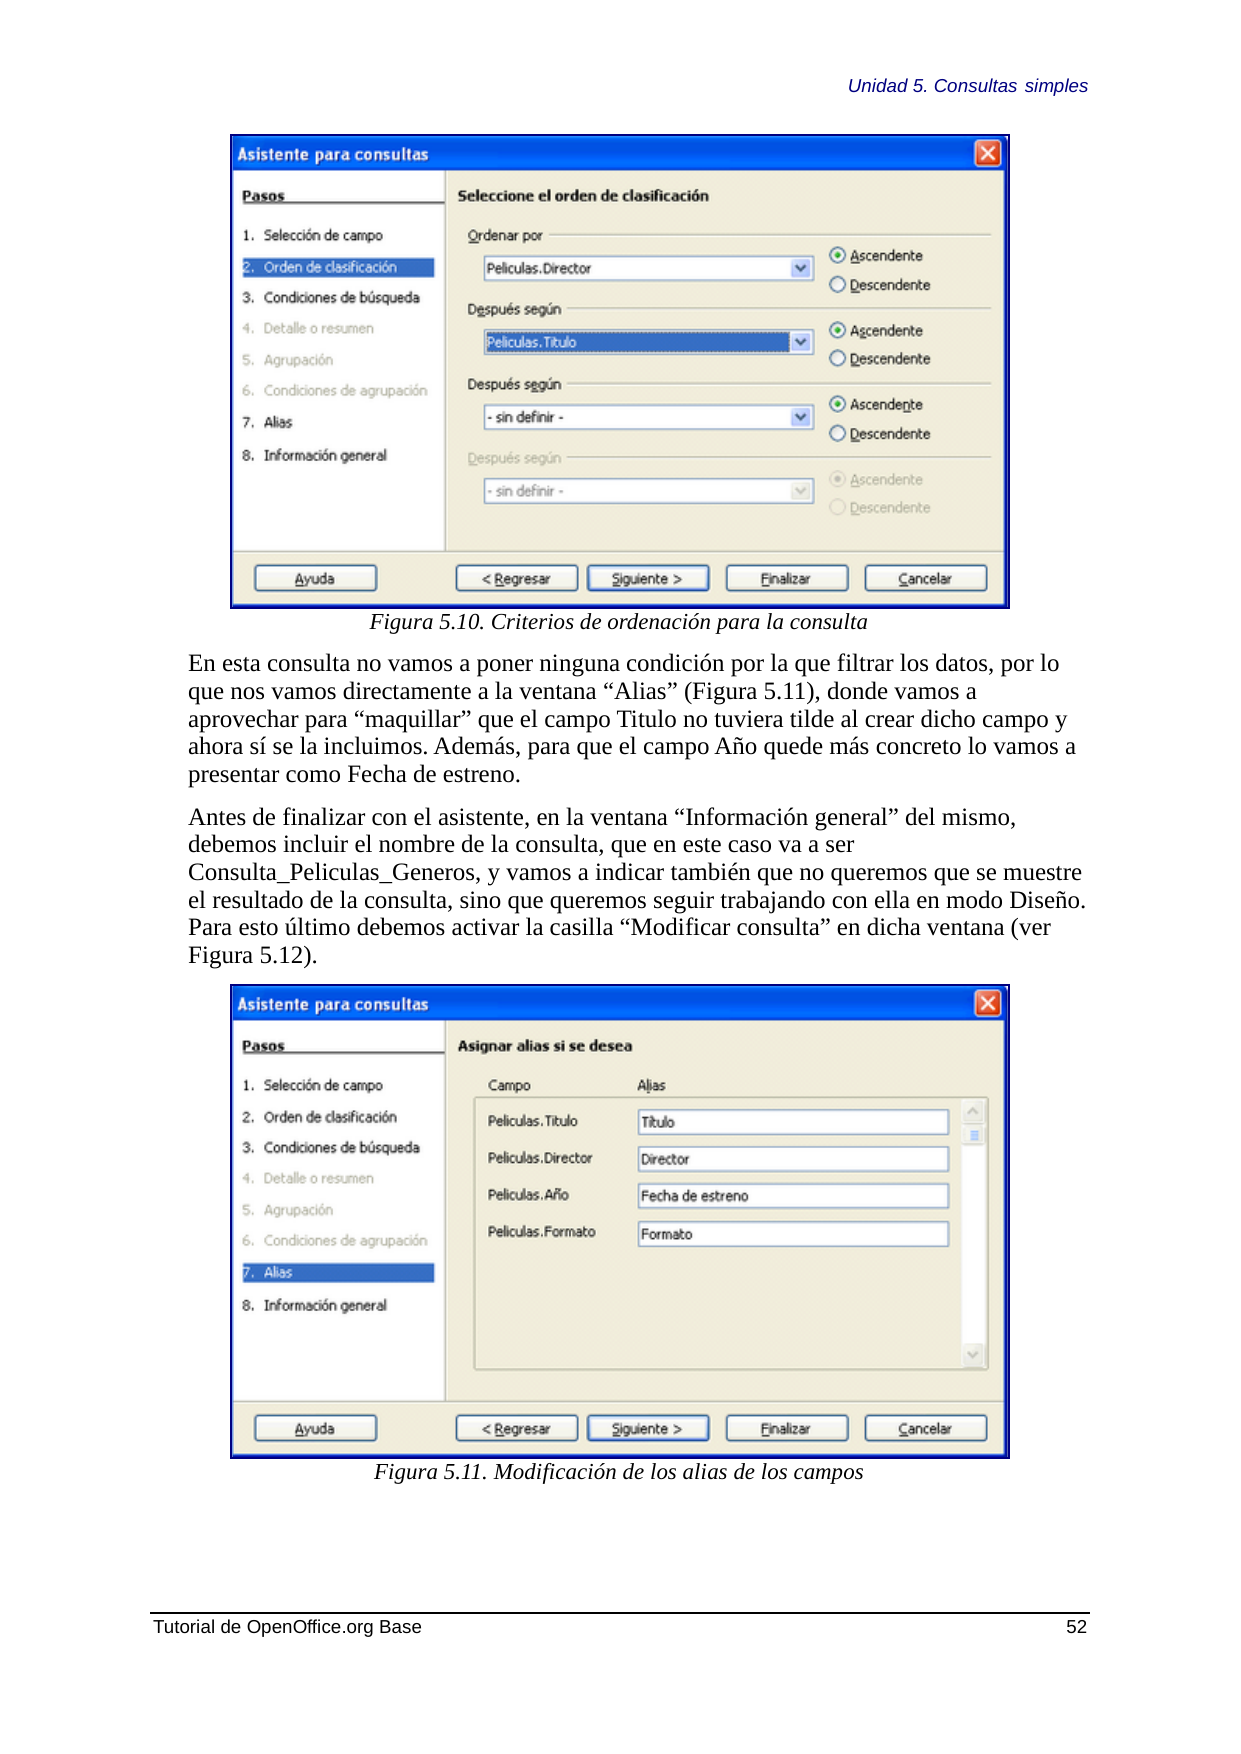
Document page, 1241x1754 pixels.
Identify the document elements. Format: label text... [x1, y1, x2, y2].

text Antes de finalizar con el asistente, en la ventana “Información general” del mismo, debemos incluir el nombre de la consulta, que en este caso va a ser Consulta_Peliculas_Generos, y vamos a indicar también que no queremos que se muestre el resultado de la consulta, sino que queremos seguir trabajando con ella en modo Diseño. Para esto último debemos activar la casilla “Modificar consulta” en dicha ventana (ver Figura 5.12). [188, 803, 1090, 969]
text Figura 5.11. Modificación de los alias de los campos [150, 984, 1090, 1484]
text Figura 5.10. Criterios de ordenación para la consulta [150, 134, 1090, 634]
text En esta consulta no vamos a poner ninguna condición por la que filtrar los datos, por lo que nos vamos directamente a la ventana “Alias” (Figura 5.11), donde vamos a aprovechar para “maquillar” que el campo Titulo no tuviera tilde al crear dicho campo y ahora sí se la incluimos. Además, para que el campo Año quede más concreto lo vamos a presentar como Fecha de estreno. [188, 649, 1090, 788]
picture [232, 986, 1008, 1457]
picture [232, 136, 1008, 607]
